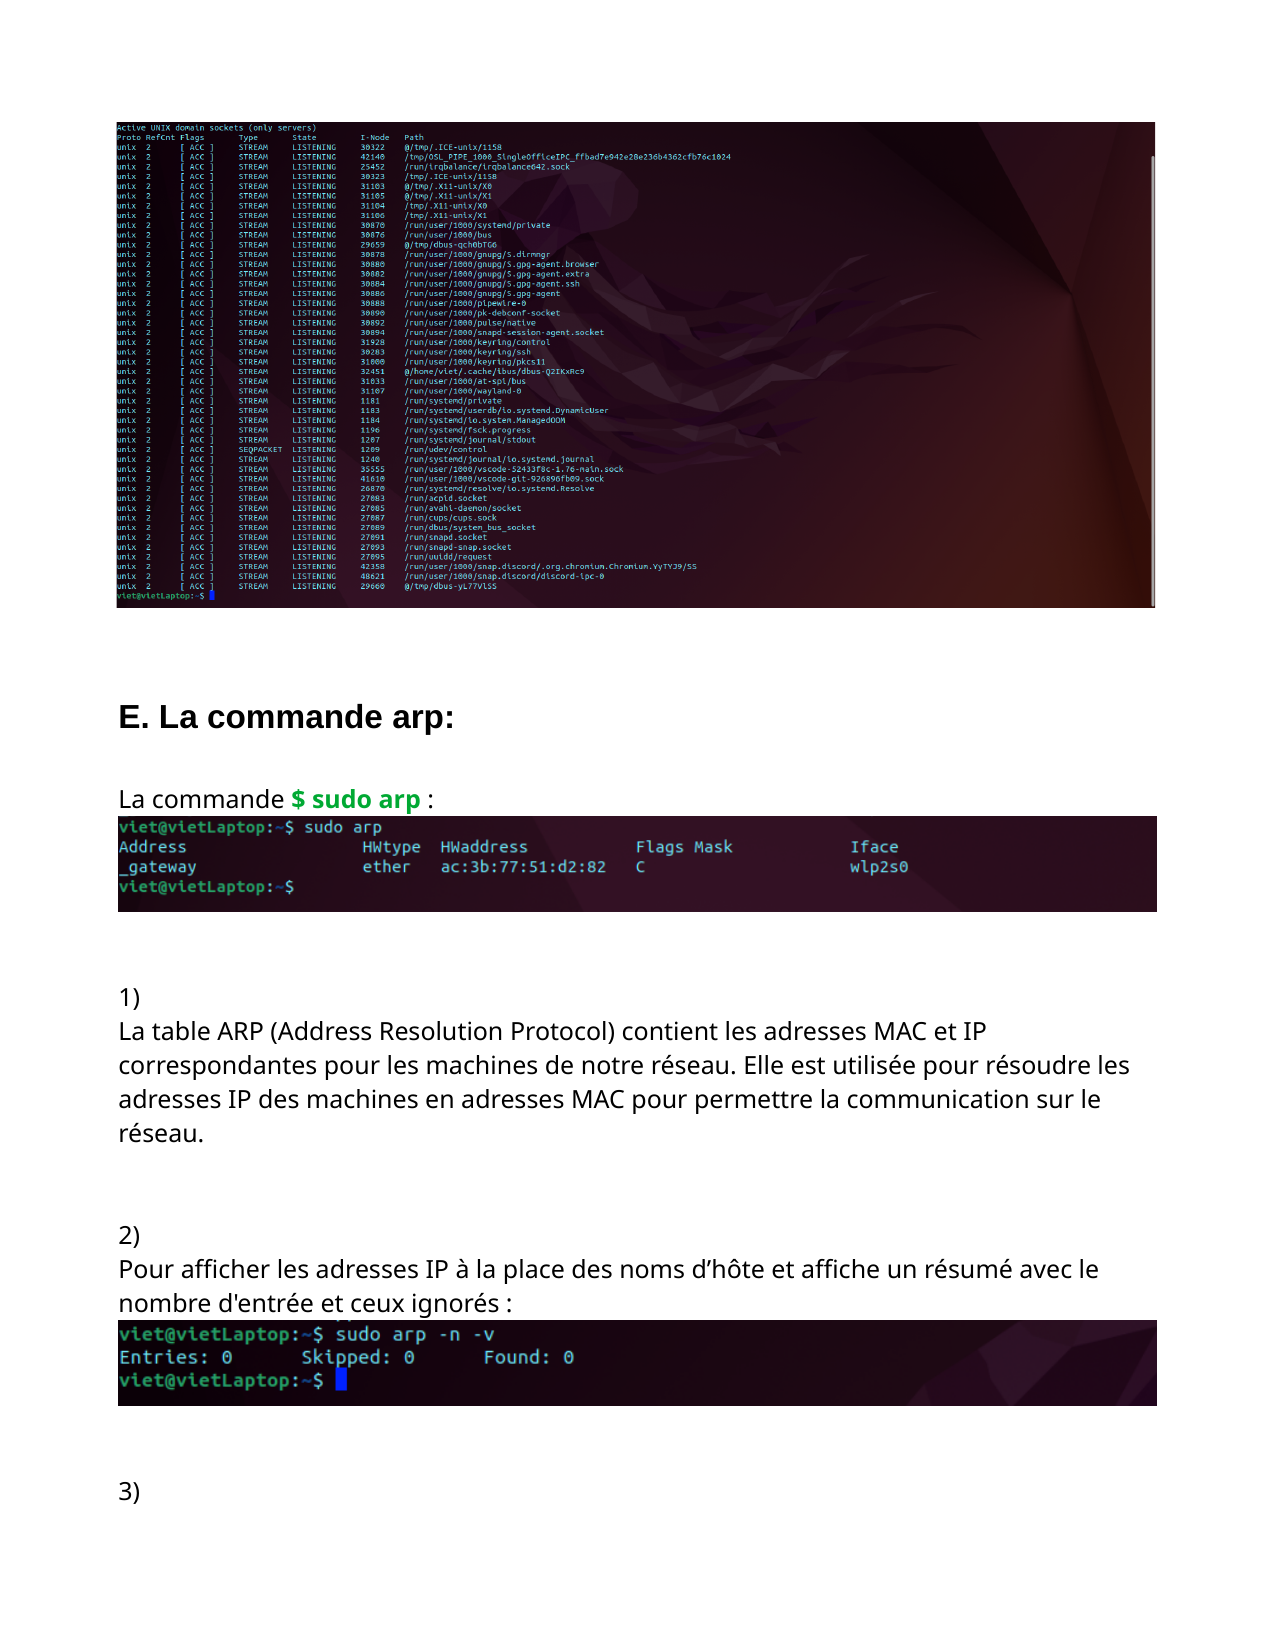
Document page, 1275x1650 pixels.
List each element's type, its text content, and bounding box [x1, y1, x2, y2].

text La commande $ sudo arp : [118, 782, 1157, 816]
picture [116, 122, 1156, 608]
subtitle E. La commande arp: [118, 697, 1157, 735]
text Pour afficher les adresses IP à la place des noms d’hôte et affiche un résumé avec le nombre d'entrée et ceux ignorés : [118, 1252, 1157, 1320]
text 3) [118, 1474, 1157, 1508]
text La table ARP (Address Resolution Protocol) contient les adresses MAC et IP correspondantes pour les machines de notre réseau. Elle est utilisée pour résoudre les adresses IP des machines en adresses MAC pour permettre la communication sur le réseau. [118, 1013, 1157, 1150]
picture [118, 1320, 1157, 1406]
text 2) [118, 1218, 1157, 1252]
text 1) [118, 979, 1157, 1013]
picture [118, 816, 1157, 912]
